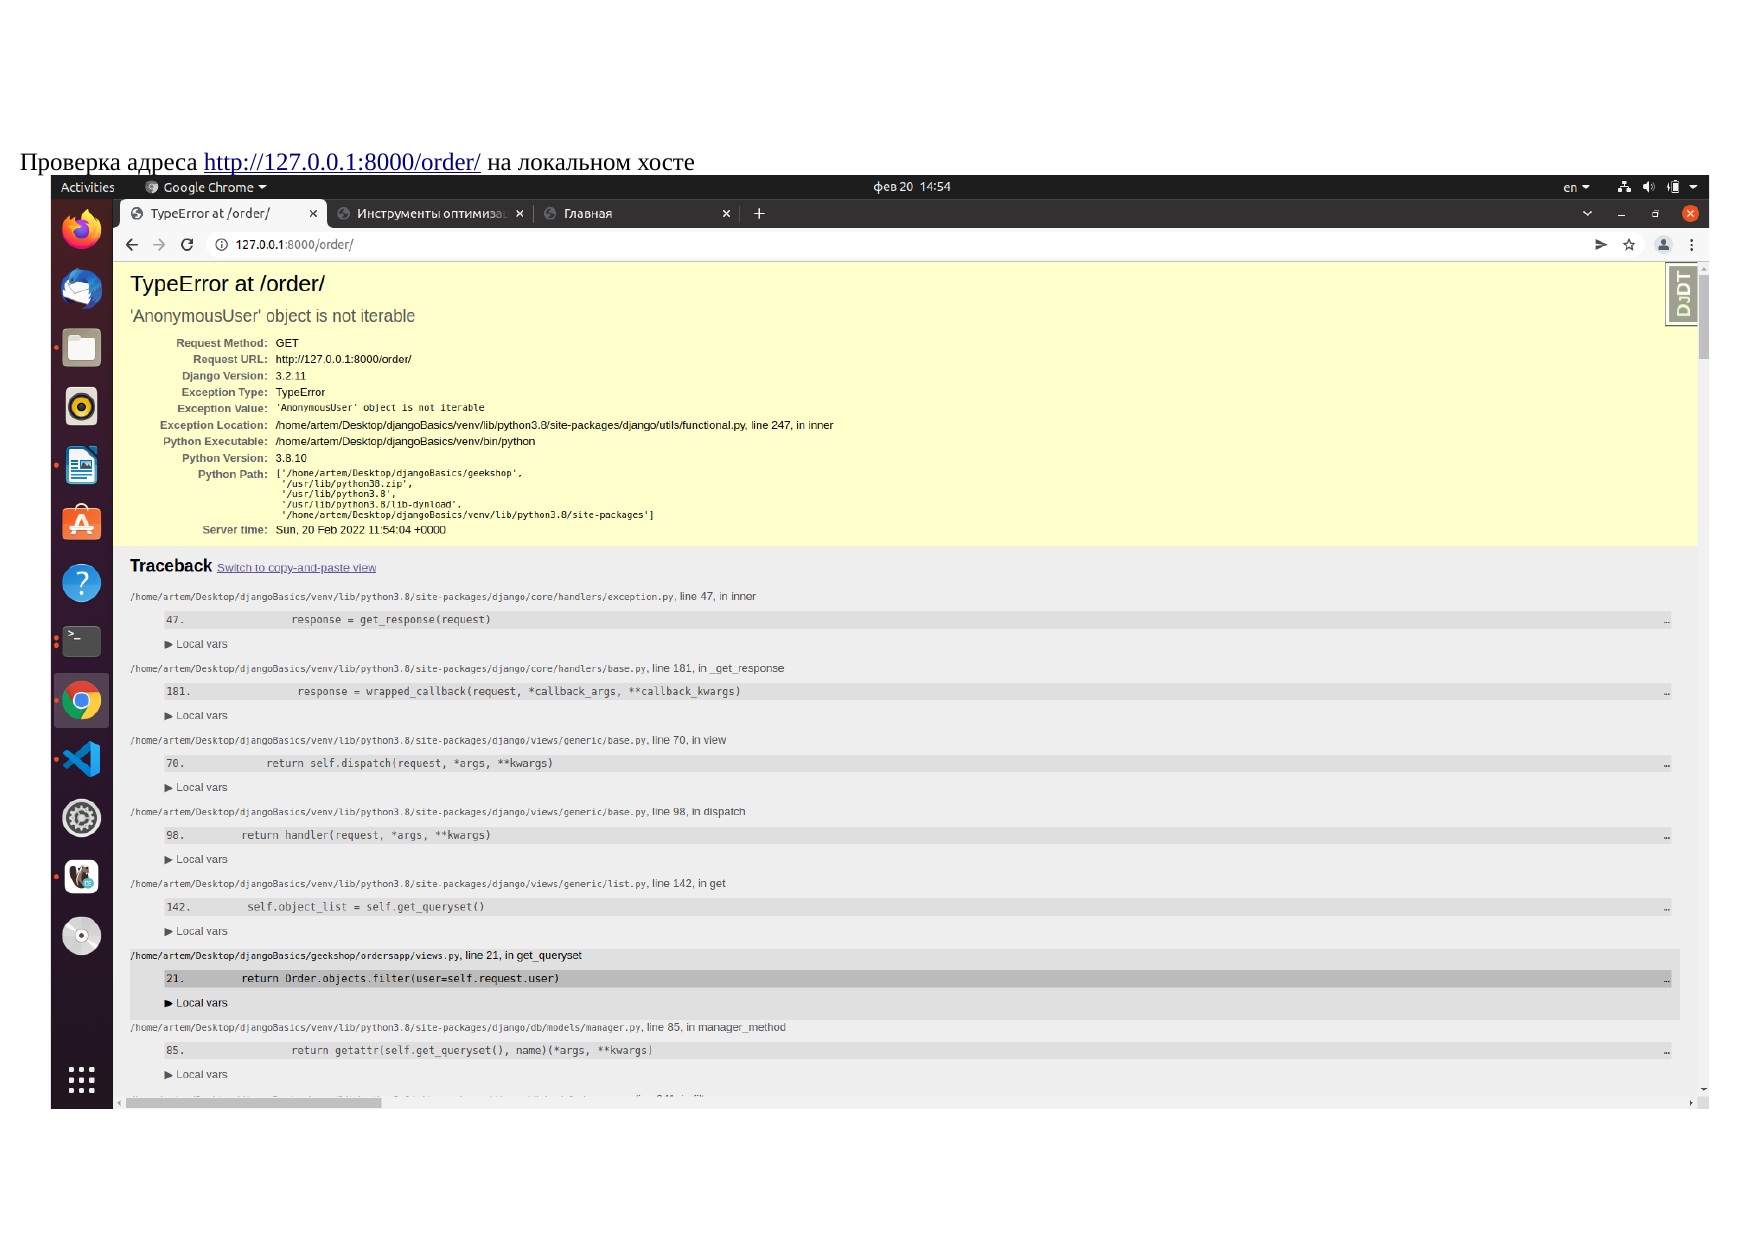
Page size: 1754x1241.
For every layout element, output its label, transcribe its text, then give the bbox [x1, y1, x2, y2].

picture [50, 175, 1710, 1109]
text Проверка адреса http://127.0.0.1:8000/order/ на локальном хосте [19, 147, 1741, 176]
